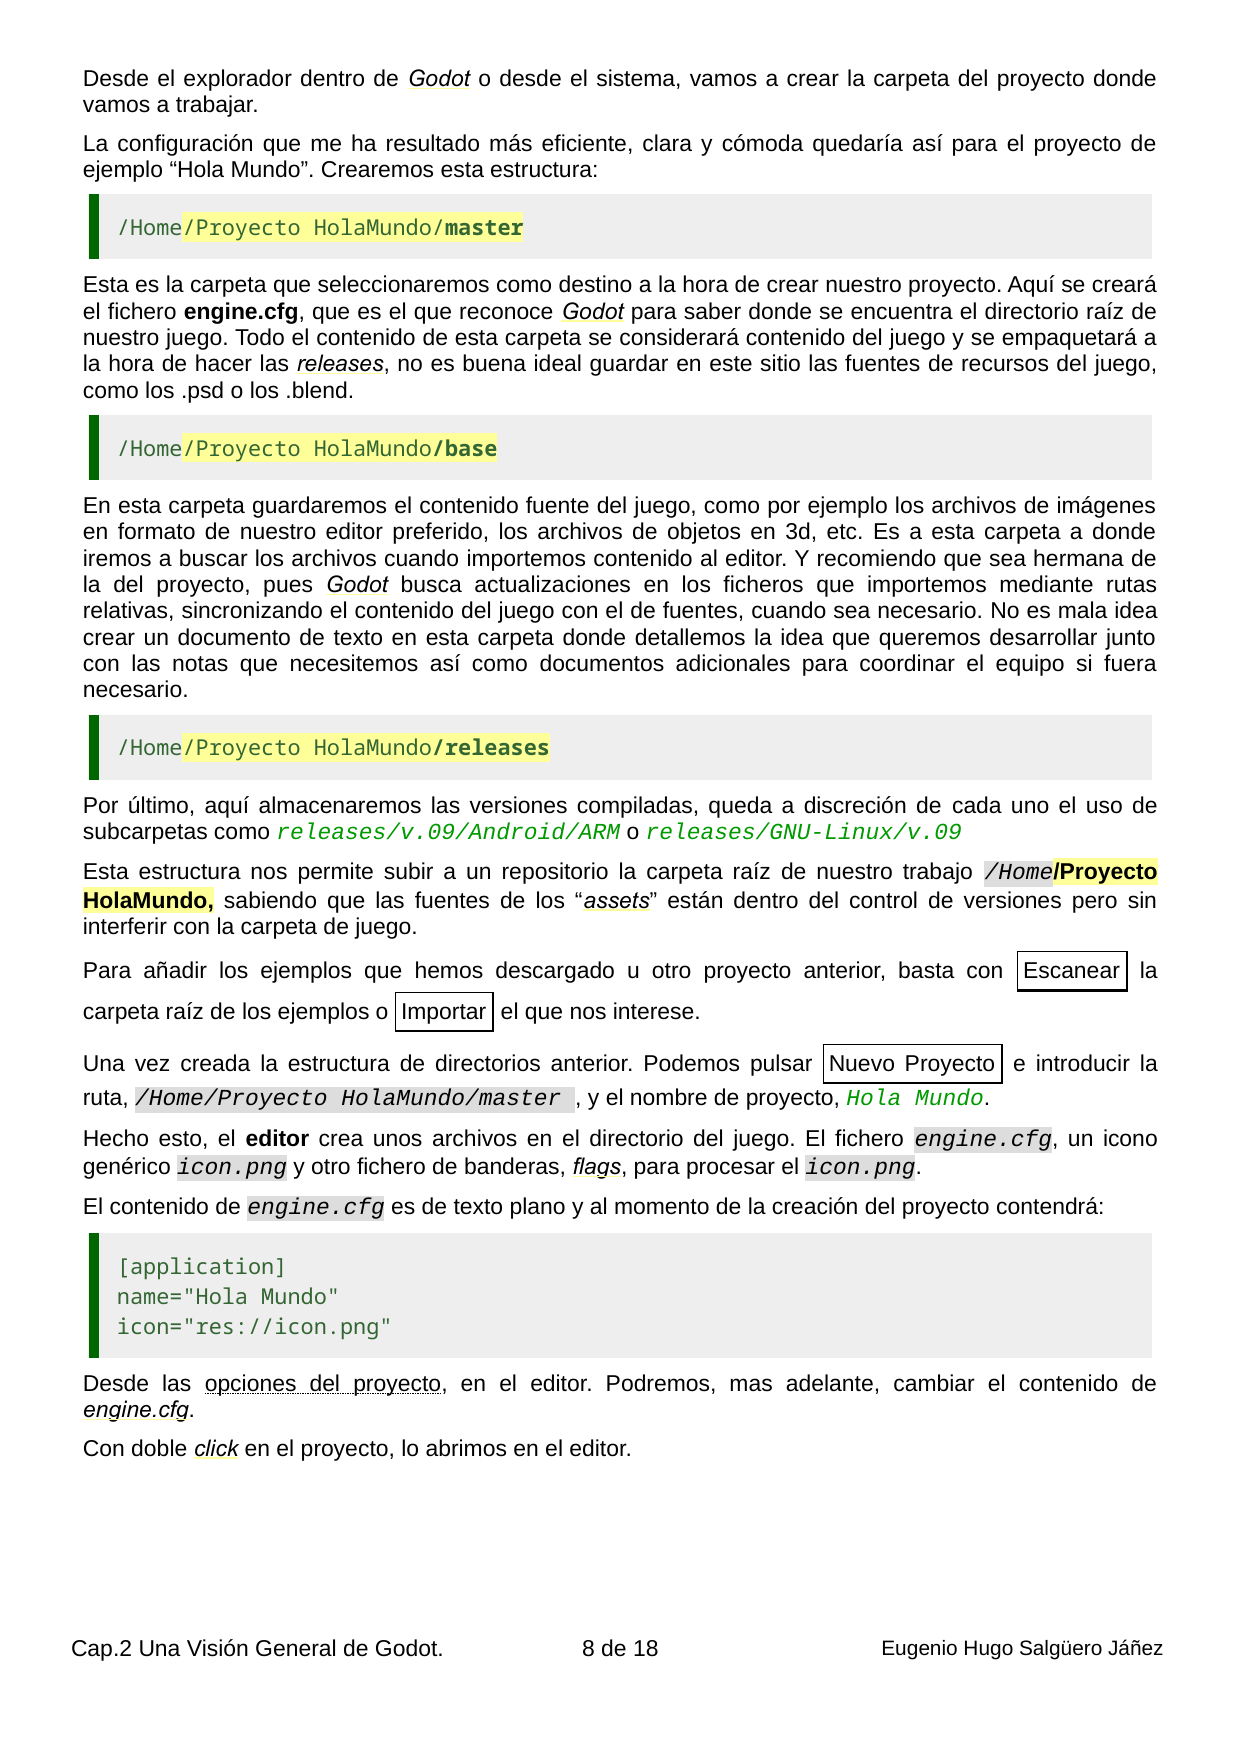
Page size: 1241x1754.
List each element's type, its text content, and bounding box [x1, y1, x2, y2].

text La configuración que me ha resultado más eficiente, clara y cómoda quedaría así para el proyecto de ejemplo “Hola Mundo”. Crearemos esta estructura: [83, 129, 1158, 182]
text name="Hola Mundo" [99, 1281, 1152, 1311]
text Para añadir los ejemplos que hemos descargado u otro proyecto anterior, basta con Escanear la carpeta raíz de los ejemplos o Importar el que nos interese. [83, 951, 1158, 1032]
text Esta estructura nos permite subir a un repositorio la carpeta raíz de nuestro trabajo /Home/Proyecto HolaMundo, sabiendo que las fuentes de los “assets” están dentro del control de versiones pero sin interferir con la carpeta de juego. [83, 858, 1158, 939]
text El contenido de engine.cfg es de texto plano y al momento de la creación del proyecto contendrá: [83, 1193, 1158, 1221]
text Desde las opciones del proyecto, en el editor. Podremos, mas adelante, cambiar el contenido de engine.cfg. [83, 1370, 1158, 1423]
text Por último, aquí almacenaremos las versiones compiladas, queda a discreción de cada uno el uso de subcarpetas como releases/v.09/Android/ARM o releases/GNU-Linux/v.09 [83, 792, 1158, 846]
text En esta carpeta guardaremos el contenido fuente del juego, como por ejemplo los archivos de imágenes en formato de nuestro editor preferido, los archivos de objetos en 3d, etc. Es a esta carpeta a donde iremos a buscar los archivos cuando importemos contenido al editor. Y recomiendo que sea hermana de la del proyecto, pues Godot busca actualizaciones en los ficheros que importemos mediante rutas relativas, sincronizando el contenido del juego con el de fuentes, cuando sea necesario. No es mala idea crear un documento de texto en esta carpeta donde detallemos la idea que queremos desarrollar junto con las notas que necesitemos así como documentos adicionales para coordinar el equipo si fuera necesario. [83, 492, 1158, 703]
text icon="res://icon.png" [99, 1311, 1152, 1358]
text Esta es la carpeta que seleccionaremos como destino a la hora de crear nuestro proyecto. Aquí se creará el fichero engine.cfg, que es el que reconoce Godot para saber donde se encuentra el directorio raíz de nuestro juego. Todo el contenido de esta carpeta se considerará contenido del juego y se empaquetará a la hora de hacer las releases, no es buena ideal guardar en este sitio las fuentes de recursos del juego, como los .psd o los .blend. [83, 271, 1158, 403]
text [application] [99, 1233, 1152, 1281]
text Con doble click en el proyecto, lo abrimos en el editor. [83, 1434, 1158, 1461]
text Una vez creada la estructura de directorios anterior. Podemos pulsar Nuevo Proyecto e introducir la ruta, /Home/Proyecto HolaMundo/master , y el nombre de proyecto, Hola Mundo. [83, 1044, 1158, 1113]
text /Home/Proyecto HolaMundo/base [99, 415, 1152, 480]
text /Home/Proyecto HolaMundo/master [99, 194, 1152, 259]
text Desde el explorador dentro de Godot o desde el sistema, vamos a crear la carpeta del proyecto donde vamos a trabajar. [83, 65, 1158, 118]
text Hecho esto, el editor crea unos archivos en el directorio del juego. El fichero engine.cfg, un icono genérico icon.png y otro fichero de banderas, flags, para procesar el icon.png. [83, 1124, 1158, 1181]
text /Home/Proyecto HolaMundo/releases [99, 715, 1152, 780]
